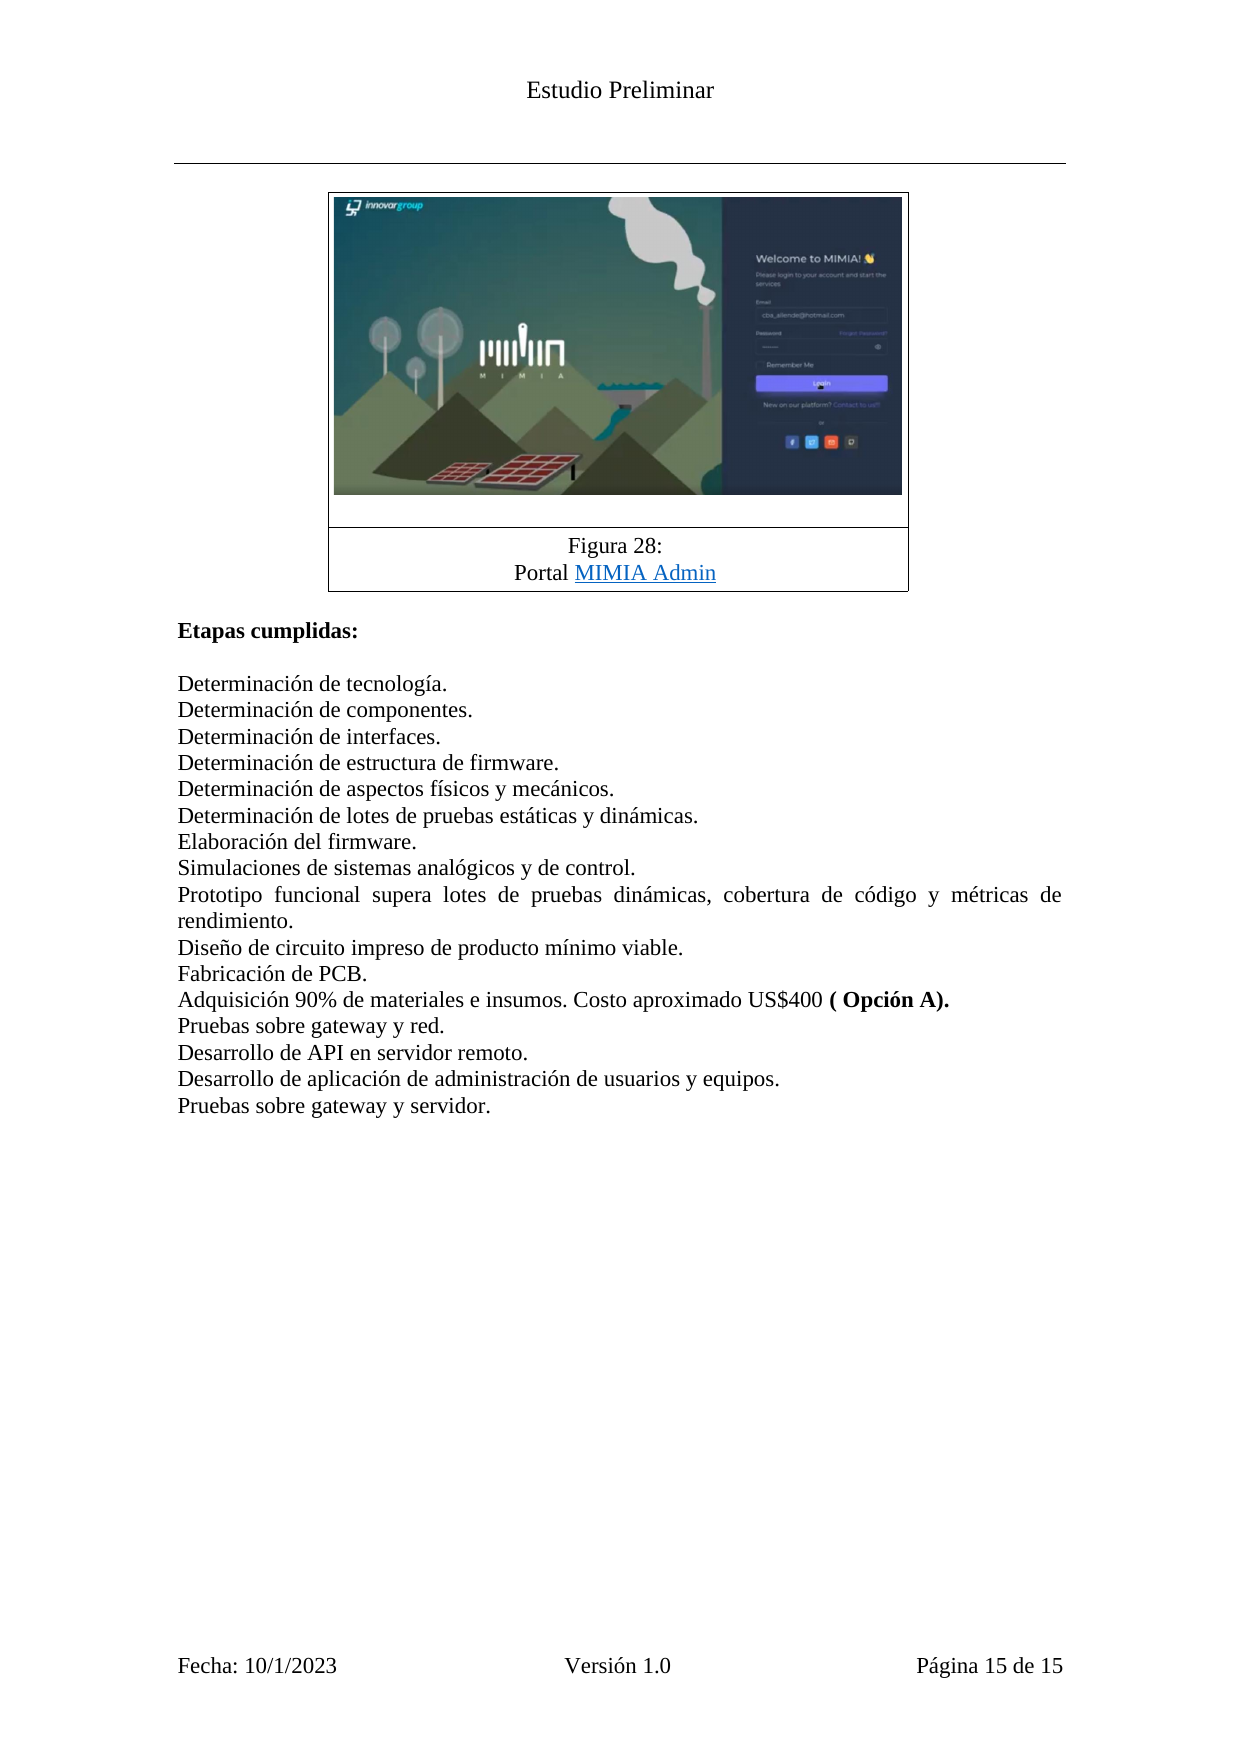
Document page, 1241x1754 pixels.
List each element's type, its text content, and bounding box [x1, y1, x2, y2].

text Desarrollo de API en servidor remoto. [177, 1039, 1063, 1065]
text Determinación de interfaces. [177, 723, 1063, 749]
table_header [329, 495, 908, 527]
picture [333, 197, 902, 495]
text Pruebas sobre gateway y servidor. [177, 1092, 1063, 1118]
text Determinación de estructura de firmware. [177, 749, 1063, 775]
text Determinación de componentes. [177, 696, 1063, 723]
text Pruebas sobre gateway y red. [177, 1013, 1063, 1039]
text Determinación de lotes de pruebas estáticas y dinámicas. [177, 802, 1063, 828]
text Prototipo funcional supera lotes de pruebas dinámicas, cobertura de código y métricas de rendimiento. [177, 881, 1063, 933]
table_cell Figura 28: Portal MIMIA Admin [329, 528, 908, 591]
text Adquisición 90% de materiales e insumos. Costo aproximado US$400 ( Opción A). [177, 986, 1063, 1013]
text Diseño de circuito impreso de producto mínimo viable. [177, 933, 1063, 960]
table_header [329, 193, 908, 494]
text Simulaciones de sistemas analógicos y de control. [177, 854, 1063, 881]
text Determinación de tecnología. [177, 670, 1063, 696]
text Etapas cumplidas: [177, 617, 1063, 644]
text Determinación de aspectos físicos y mecánicos. [177, 775, 1063, 802]
text Fabricación de PCB. [177, 960, 1063, 986]
text Elaboración del firmware. [177, 828, 1063, 854]
text Desarrollo de aplicación de administración de usuarios y equipos. [177, 1065, 1063, 1092]
